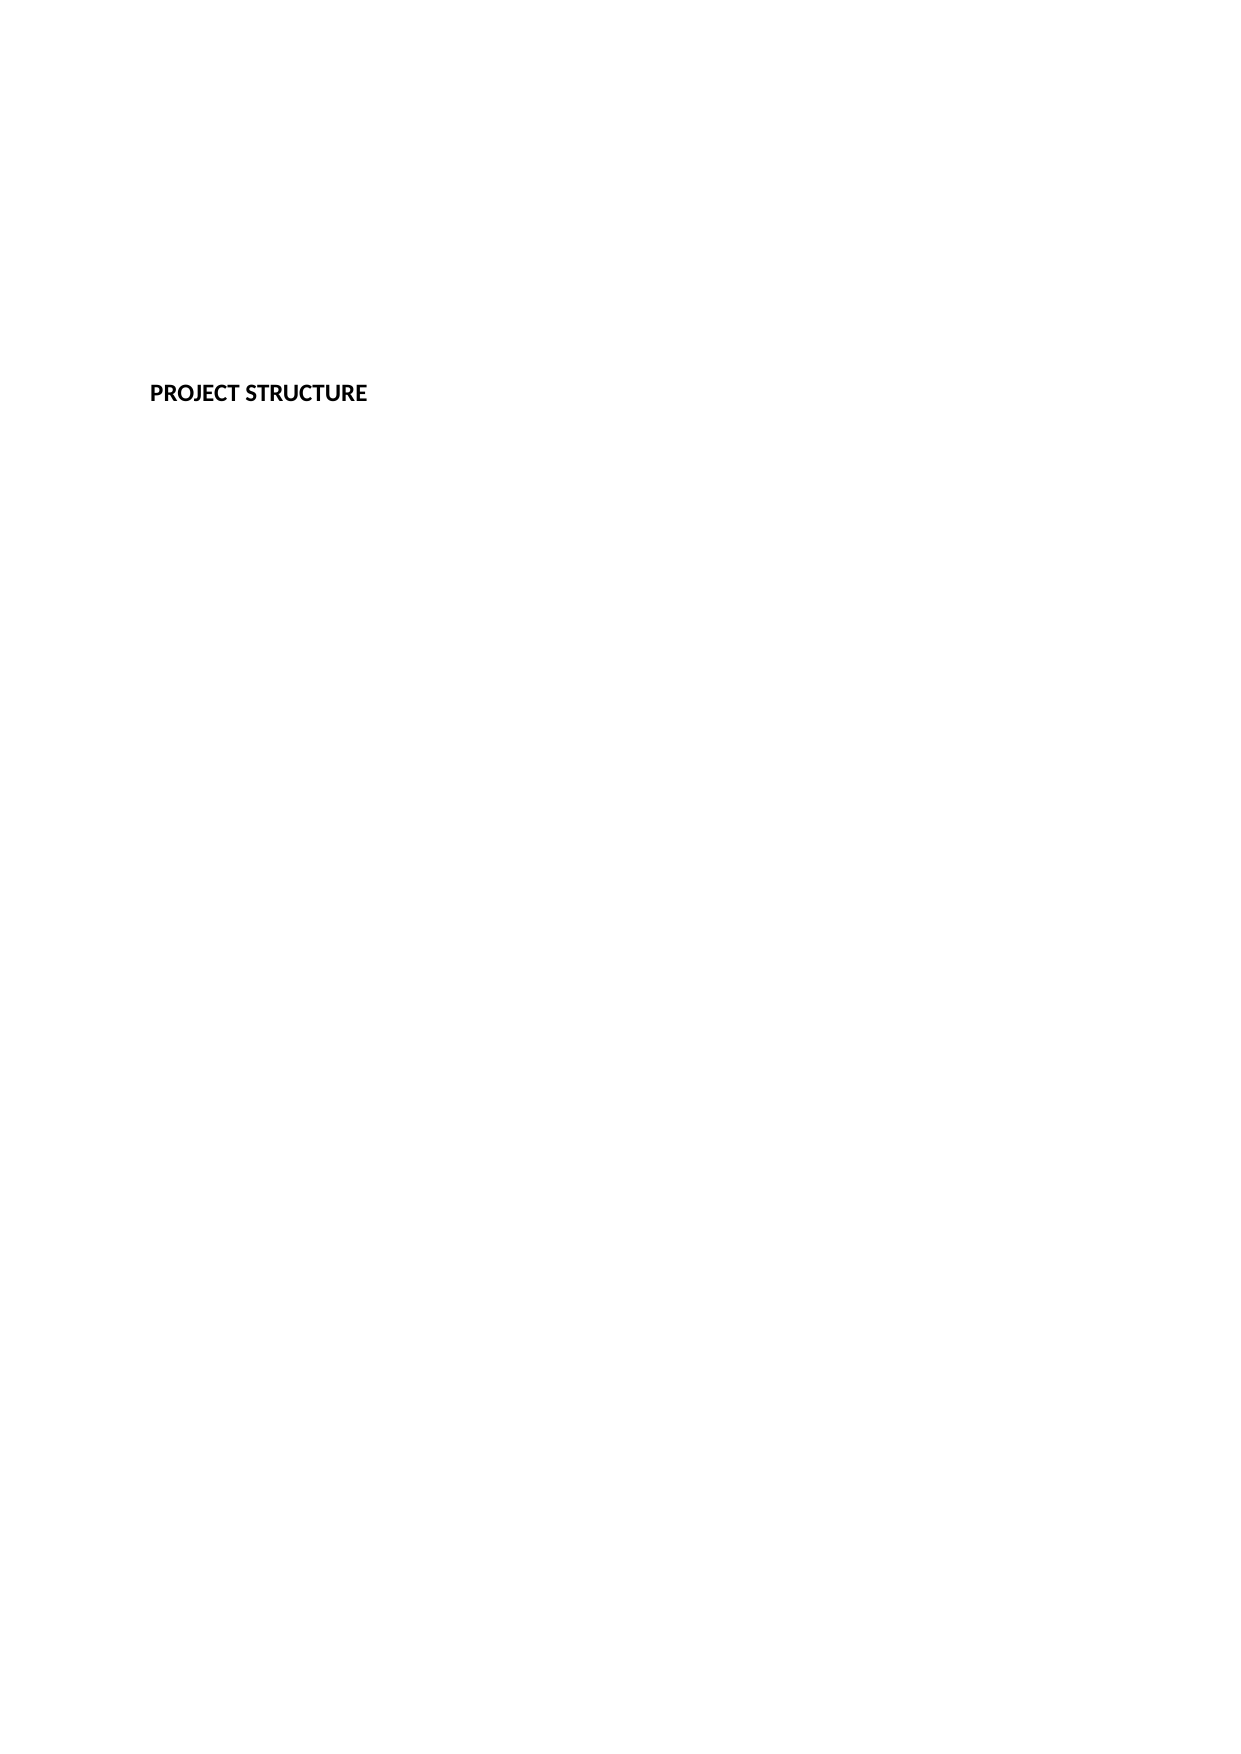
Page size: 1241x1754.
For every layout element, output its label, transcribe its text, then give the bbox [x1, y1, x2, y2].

text PROJECT STRUCTURE [150, 377, 1090, 407]
